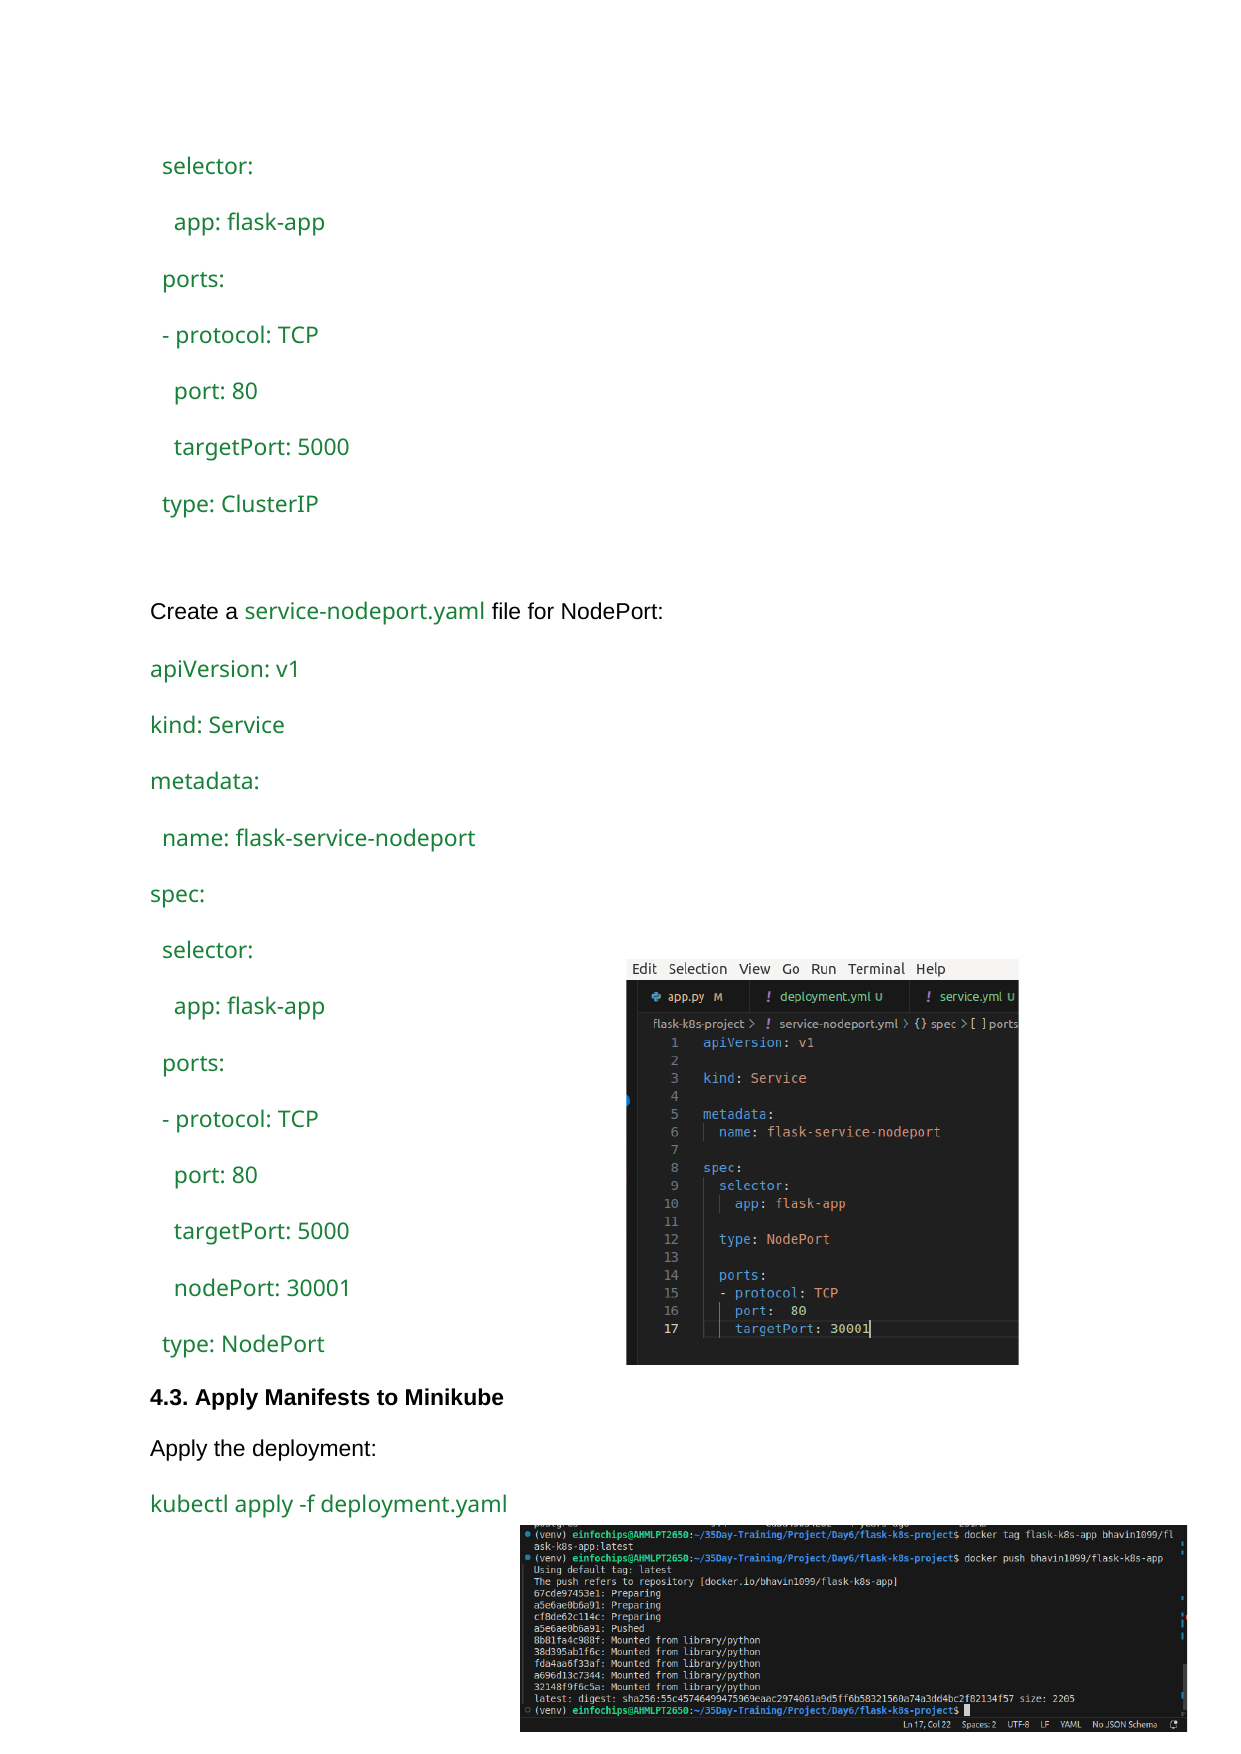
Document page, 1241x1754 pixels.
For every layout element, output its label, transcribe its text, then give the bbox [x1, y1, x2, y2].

text app: flask-app [150, 206, 1090, 237]
text Apply the deployment: kubectl apply -f deployment.yaml [150, 1435, 1090, 1519]
text Create a service-nodeport.yaml file for NodePort: apiVersion: v1 [150, 595, 1090, 684]
text [704, 1215, 1090, 1246]
text [704, 1159, 1090, 1190]
text [704, 1271, 1090, 1303]
text type: NodePort [150, 1328, 626, 1359]
text metadata: [150, 765, 1090, 796]
text port: 80 [150, 1159, 626, 1190]
text kind: Service [150, 709, 1090, 740]
text targetPort: 5000 [150, 431, 1090, 462]
text ports: [150, 1046, 626, 1078]
text - protocol: TCP [150, 319, 1090, 350]
text nodePort: 30001 [150, 1271, 626, 1303]
text type: ClusterIP [150, 487, 1090, 519]
text app: flask-app [150, 990, 626, 1021]
text targetPort: 5000 [150, 1215, 626, 1246]
picture [626, 959, 704, 1365]
picture [520, 1525, 1188, 1732]
text - protocol: TCP [150, 1103, 626, 1134]
text selector: [150, 150, 1090, 181]
text port: 80 [150, 375, 1090, 406]
text [704, 1046, 1090, 1078]
text selector: [150, 934, 1090, 965]
text [704, 1328, 1090, 1359]
text spec: [150, 878, 1090, 909]
text 4.3. Apply Manifests to Minikube [150, 1384, 1090, 1410]
text [704, 990, 1090, 1021]
text name: flask-service-nodeport [150, 821, 1090, 853]
text ports: [150, 262, 1090, 294]
text [704, 1103, 1090, 1134]
